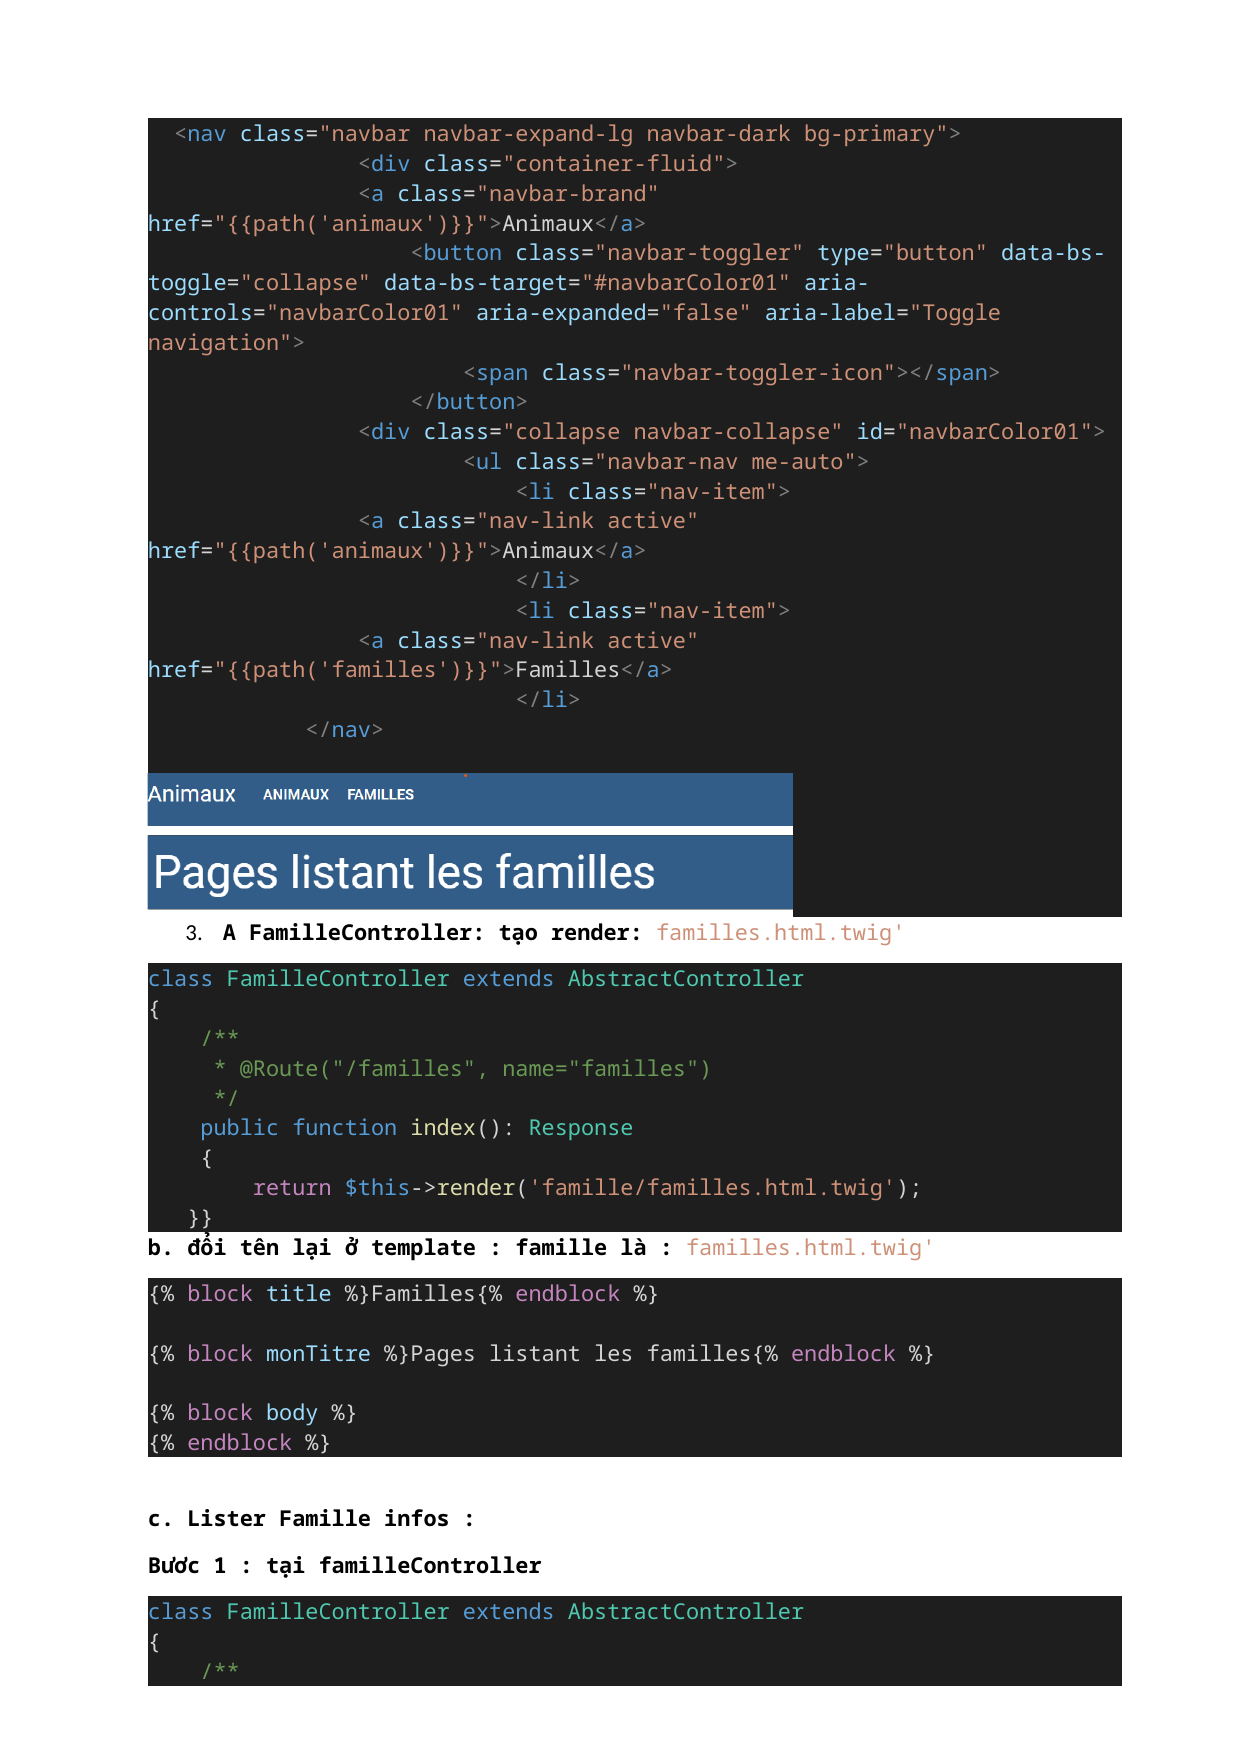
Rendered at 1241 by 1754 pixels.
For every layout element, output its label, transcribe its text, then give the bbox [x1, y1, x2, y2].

text <ul class="navbar-nav me-auto"> [148, 446, 1122, 476]
list */ [148, 1083, 1122, 1112]
text class FamilleController extends AbstractController [148, 1596, 1122, 1626]
text {% block monTitre %}Pages listant les familles{% endblock %} [148, 1338, 1122, 1367]
text <span class="navbar-toggler-icon"></span> [148, 356, 1122, 386]
text </nav> [148, 714, 1122, 744]
text <a class="nav-link active" href="{{path('familles')}}">Familles</a> [148, 624, 1122, 684]
text </button> [148, 386, 1122, 416]
list { [148, 993, 1122, 1023]
list }} [148, 1202, 1122, 1232]
list return $this->render('famille/familles.html.twig'); [148, 1172, 1122, 1202]
text c. Lister Famille infos : [148, 1503, 1122, 1533]
text Bươc 1 : tại familleController [148, 1550, 1122, 1579]
text <a class="nav-link active" href="{{path('animaux')}}">Animaux</a> [148, 505, 1122, 565]
list public function index(): Response [148, 1112, 1122, 1142]
text </li> [148, 684, 1122, 714]
text b. đổi tên lại ở template : famille là : familles.html.twig' [148, 1232, 1122, 1261]
text {% block body %} [148, 1397, 1122, 1427]
text </li> [148, 565, 1122, 595]
text <button class="navbar-toggler" type="button" data-bs-toggle="collapse" data-bs-target="#navbarColor01" aria-controls="navbarColor01" aria-expanded="false" aria-label="Toggle navigation"> [148, 237, 1122, 356]
text /** [148, 1656, 1122, 1686]
list * @Route("/familles", name="familles") [148, 1053, 1122, 1083]
list { [148, 1142, 1122, 1172]
text <div class="collapse navbar-collapse" id="navbarColor01"> [148, 416, 1122, 446]
text <nav class="navbar navbar-expand-lg navbar-dark bg-primary"> [148, 118, 1122, 148]
text {% endblock %} [148, 1427, 1122, 1457]
text { [148, 1626, 1122, 1656]
text {% block title %}Familles{% endblock %} [148, 1278, 1122, 1308]
text <div class="container-fluid"> [148, 148, 1122, 178]
text <li class="nav-item"> [148, 595, 1122, 624]
list class FamilleController extends AbstractController [148, 963, 1122, 993]
text <li class="nav-item"> [148, 476, 1122, 505]
list /** [148, 1023, 1122, 1053]
text <a class="navbar-brand" href="{{path('animaux')}}">Animaux</a> [148, 178, 1122, 237]
list A FamilleController: tạo render: familles.html.twig' [185, 917, 1122, 947]
